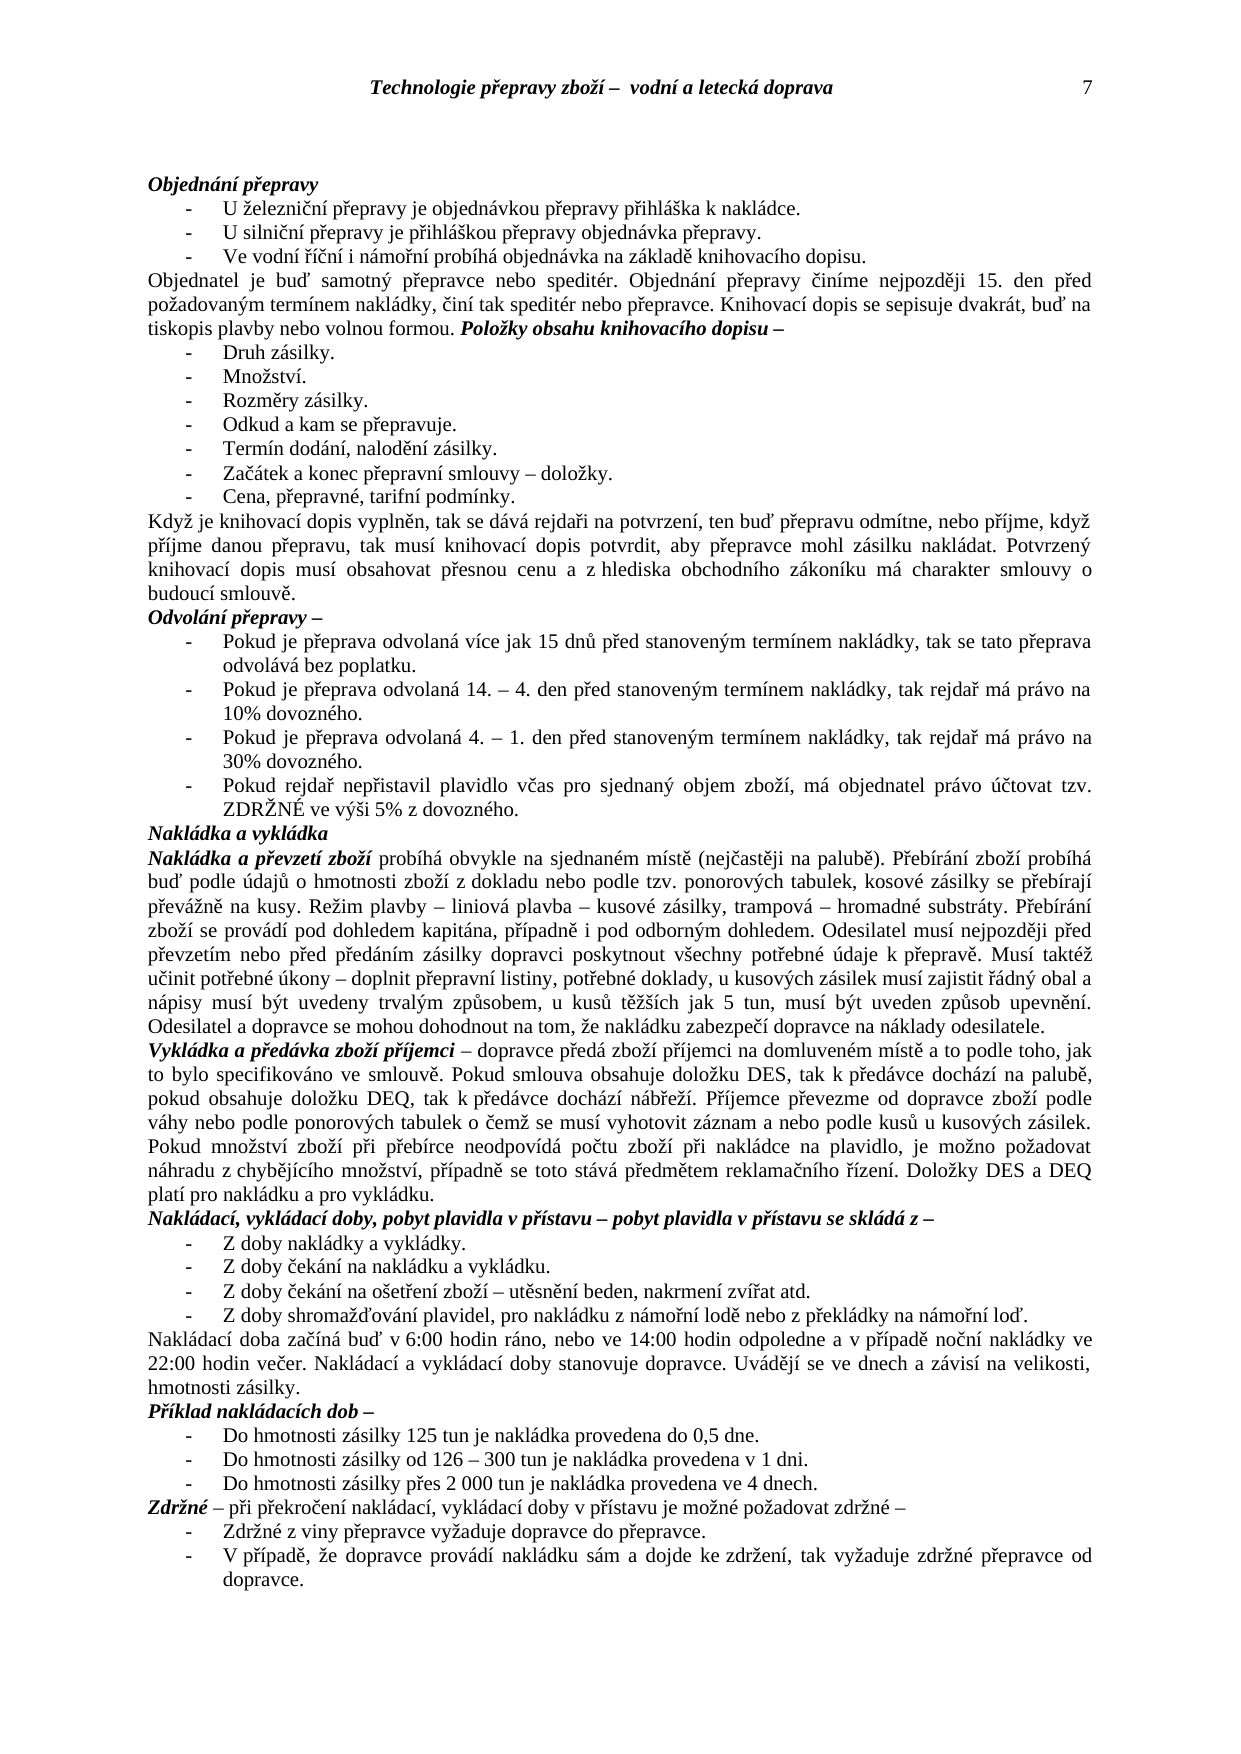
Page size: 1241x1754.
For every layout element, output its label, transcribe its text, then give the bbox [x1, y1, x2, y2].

list Množství. [185, 364, 1093, 388]
list Z doby nakládky a vykládky. [185, 1230, 1093, 1254]
list Z doby čekání na nakládku a vykládku. [185, 1254, 1093, 1278]
text Nakládací doba začíná buď v 6:00 hodin ráno, nebo ve 14:00 hodin odpoledne a v případě noční nakládky ve 22:00 hodin večer. Nakládací a vykládací doby stanovuje dopravce. Uvádějí se ve dnech a závisí na velikosti, hmotnosti zásilky. [148, 1327, 1093, 1399]
list Začátek a konec přepravní smlouvy – doložky. [185, 460, 1093, 484]
list Do hmotnosti zásilky od 126 – 300 tun je nakládka provedena v 1 dni. [185, 1447, 1093, 1471]
text Objednatel je buď samotný přepravce nebo speditér. Objednání přepravy činíme nejpozději 15. den před požadovaným termínem nakládky, činí tak speditér nebo přepravce. Knihovací dopis se sepisuje dvakrát, buď na tiskopis plavby nebo volnou formou. Položky obsahu knihovacího dopisu – [148, 268, 1093, 340]
list Pokud je přeprava odvolaná více jak 15 dnů před stanoveným termínem nakládky, tak se tato přeprava odvolává bez poplatku. [185, 629, 1093, 677]
list Druh zásilky. [185, 340, 1093, 364]
list U železniční přepravy je objednávkou přepravy přihláška k nakládce. [185, 196, 1093, 220]
list Pokud je přeprava odvolaná 14. – 4. den před stanoveným termínem nakládky, tak rejdař má právo na 10% dovozného. [185, 677, 1093, 725]
text Nakládka a převzetí zboží probíhá obvykle na sjednaném místě (nejčastěji na palubě). Přebírání zboží probíhá buď podle údajů o hmotnosti zboží z dokladu nebo podle tzv. ponorových tabulek, kosové zásilky se přebírají převážně na kusy. Režim plavby – liniová plavba – kusové zásilky, trampová – hromadné substráty. Přebírání zboží se provádí pod dohledem kapitána, případně i pod odborným dohledem. Odesilatel musí nejpozději před převzetím nebo před předáním zásilky dopravci poskytnout všechny potřebné údaje k přepravě. Musí taktéž učinit potřebné úkony – doplnit přepravní listiny, potřebné doklady, u kusových zásilek musí zajistit řádný obal a nápisy musí být uvedeny trvalým způsobem, u kusů těžších jak 5 tun, musí být uveden způsob upevnění. Odesilatel a dopravce se mohou dohodnout na tom, že nakládku zabezpečí dopravce na náklady odesilatele. [148, 845, 1093, 1038]
list Pokud rejdař nepřistavil plavidlo včas pro sjednaný objem zboží, má objednatel právo účtovat tzv. ZDRŽNÉ ve výši 5% z dovozného. [185, 773, 1093, 821]
text Zdržné – při překročení nakládací, vykládací doby v přístavu je možné požadovat zdržné – [148, 1495, 1093, 1519]
list U silniční přepravy je přihláškou přepravy objednávka přepravy. [185, 220, 1093, 244]
list Do hmotnosti zásilky 125 tun je nakládka provedena do 0,5 dne. [185, 1423, 1093, 1447]
list Cena, přepravné, tarifní podmínky. [185, 484, 1093, 508]
list Rozměry zásilky. [185, 388, 1093, 412]
text Vykládka a předávka zboží příjemci – dopravce předá zboží příjemci na domluveném místě a to podle toho, jak to bylo specifikováno ve smlouvě. Pokud smlouva obsahuje doložku DES, tak k předávce dochází na palubě, pokud obsahuje doložku DEQ, tak k předávce dochází nábřeží. Příjemce převezme od dopravce zboží podle váhy nebo podle ponorových tabulek o čemž se musí vyhotovit záznam a nebo podle kusů u kusových zásilek. Pokud množství zboží při přebírce neodpovídá počtu zboží při nakládce na plavidlo, je možno požadovat náhradu z chybějícího množství, případně se toto stává předmětem reklamačního řízení. Doložky DES a DEQ platí pro nakládku a pro vykládku. [148, 1038, 1093, 1206]
list Pokud je přeprava odvolaná 4. – 1. den před stanoveným termínem nakládky, tak rejdař má právo na 30% dovozného. [185, 725, 1093, 773]
subtitle Nakládka a vykládka [148, 821, 1093, 845]
list V případě, že dopravce provádí nakládku sám a dojde ke zdržení, tak vyžaduje zdržné přepravce od dopravce. [185, 1543, 1093, 1591]
list Ve vodní říční i námořní probíhá objednávka na základě knihovacího dopisu. [185, 244, 1093, 268]
list Do hmotnosti zásilky přes 2 000 tun je nakládka provedena ve 4 dnech. [185, 1471, 1093, 1495]
subtitle Nakládací, vykládací doby, pobyt plavidla v přístavu – pobyt plavidla v přístavu se skládá z – [148, 1206, 1093, 1230]
text Když je knihovací dopis vyplněn, tak se dává rejdaři na potvrzení, ten buď přepravu odmítne, nebo příjme, když příjme danou přepravu, tak musí knihovací dopis potvrdit, aby přepravce mohl zásilku nakládat. Potvrzený knihovací dopis musí obsahovat přesnou cenu a z hlediska obchodního zákoníku má charakter smlouvy o budoucí smlouvě. [148, 508, 1093, 605]
list Z doby čekání na ošetření zboží – utěsnění beden, nakrmení zvířat atd. [185, 1278, 1093, 1303]
subtitle Objednání přepravy [148, 172, 1093, 196]
list Zdržné z viny přepravce vyžaduje dopravce do přepravce. [185, 1519, 1093, 1543]
subtitle Odvolání přepravy – [148, 605, 1093, 629]
list Odkud a kam se přepravuje. [185, 412, 1093, 436]
subtitle Příklad nakládacích dob – [148, 1399, 1093, 1423]
list Termín dodání, nalodění zásilky. [185, 436, 1093, 460]
list Z doby shromažďování plavidel, pro nakládku z námořní lodě nebo z překládky na námořní loď. [185, 1303, 1093, 1327]
